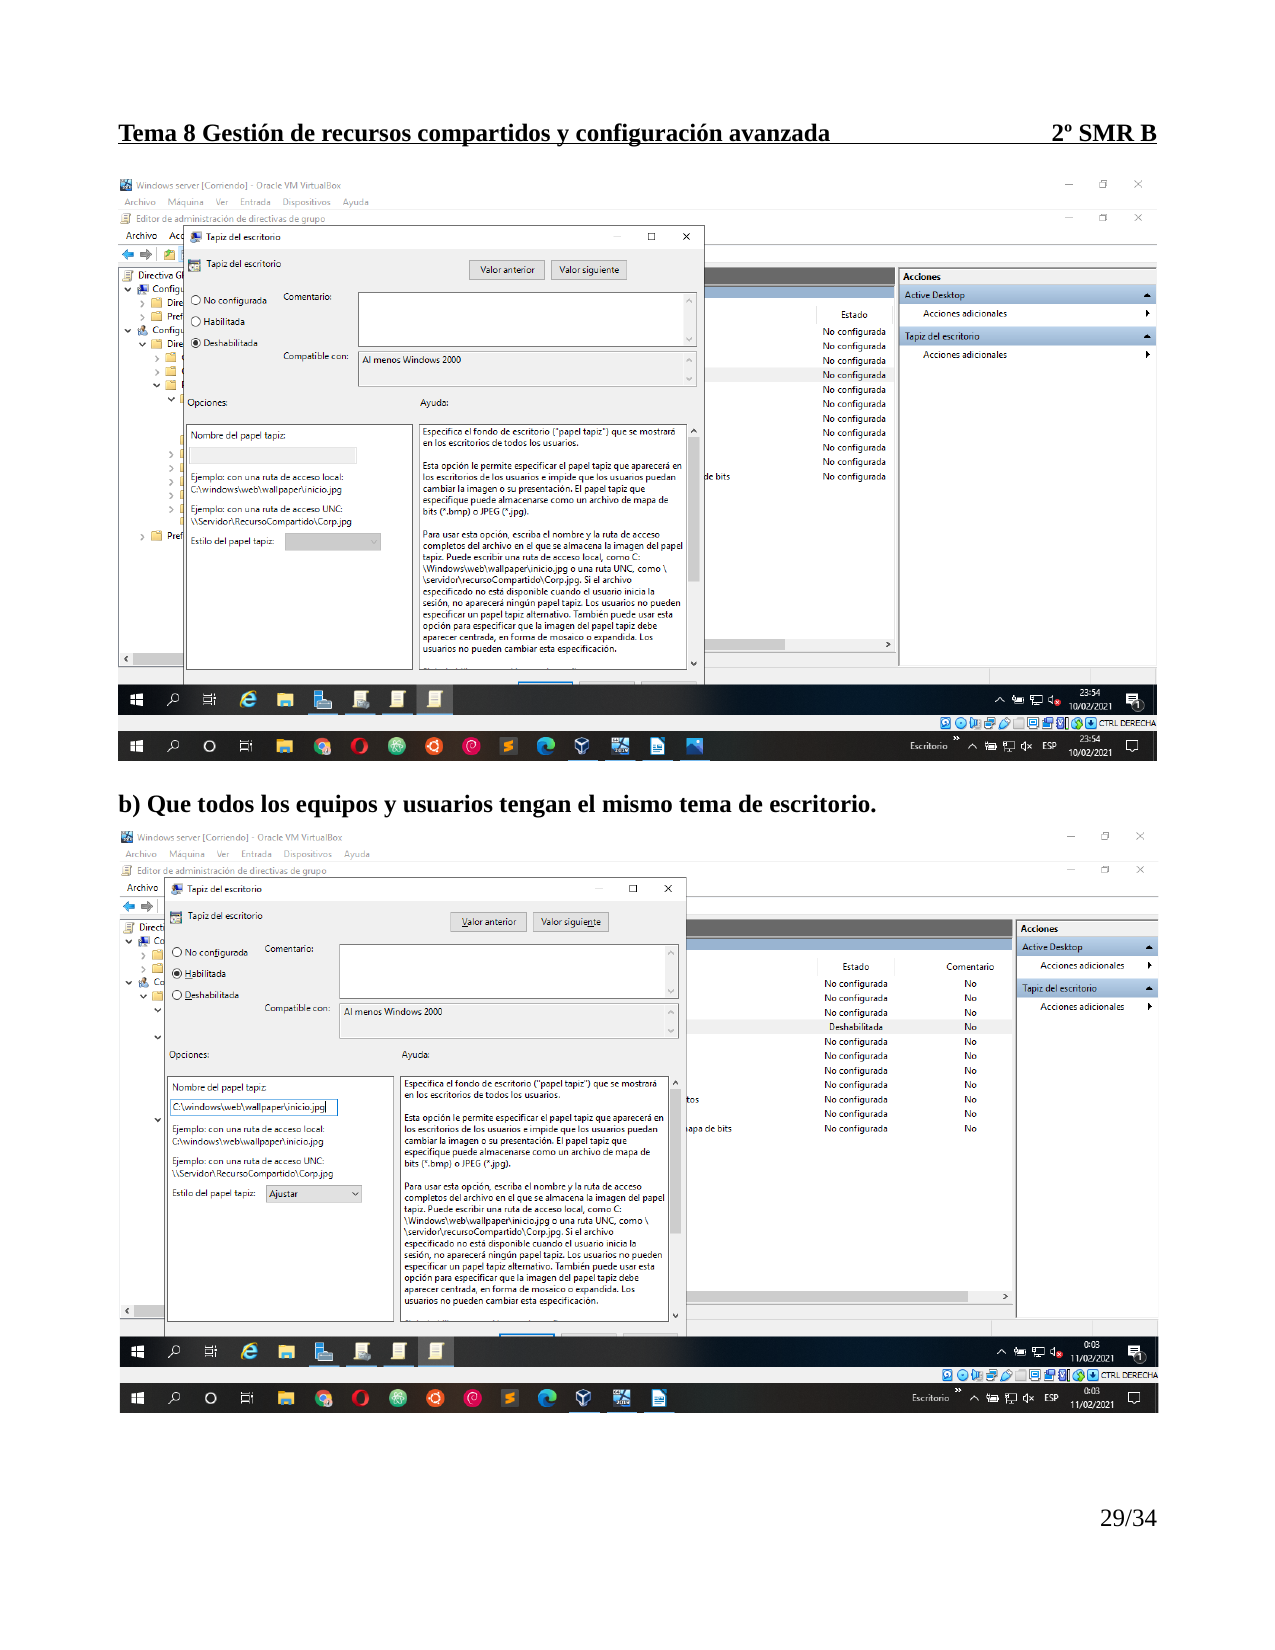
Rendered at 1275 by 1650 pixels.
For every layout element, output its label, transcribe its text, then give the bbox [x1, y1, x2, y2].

picture [119, 828, 1159, 1413]
picture [118, 176, 1157, 761]
text b) Que todos los equipos y usuarios tengan el mismo tema de escritorio. [118, 789, 1157, 818]
